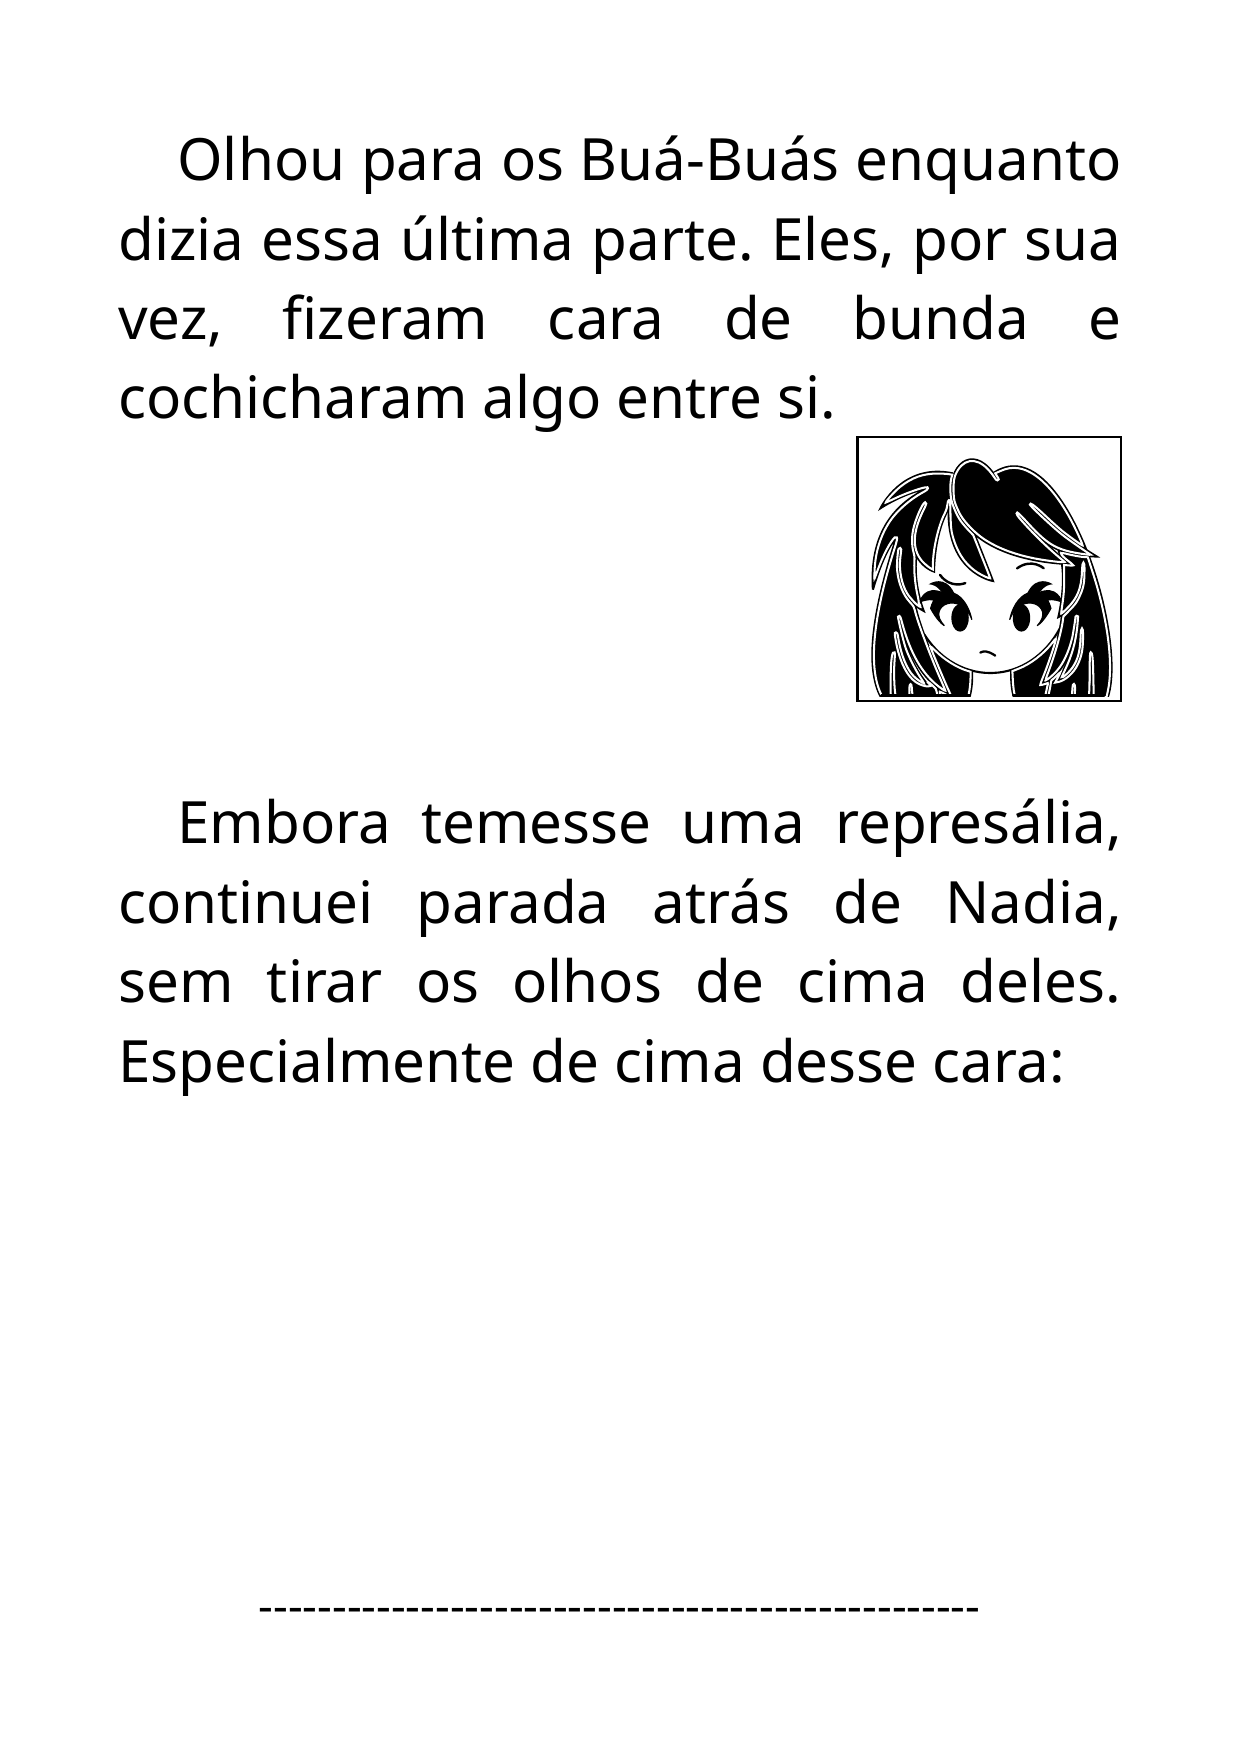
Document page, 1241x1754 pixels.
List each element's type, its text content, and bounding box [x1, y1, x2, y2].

text Embora temesse uma represália, continuei parada atrás de Nadia, sem tirar os olhos de cima deles. Especialmente de cima desse cara: [118, 781, 1122, 1099]
text Olhou para os Buá-Buás enquanto dizia essa última parte. Eles, por sua vez, fizeram cara de bunda e cochicharam algo entre si. [118, 118, 1122, 436]
